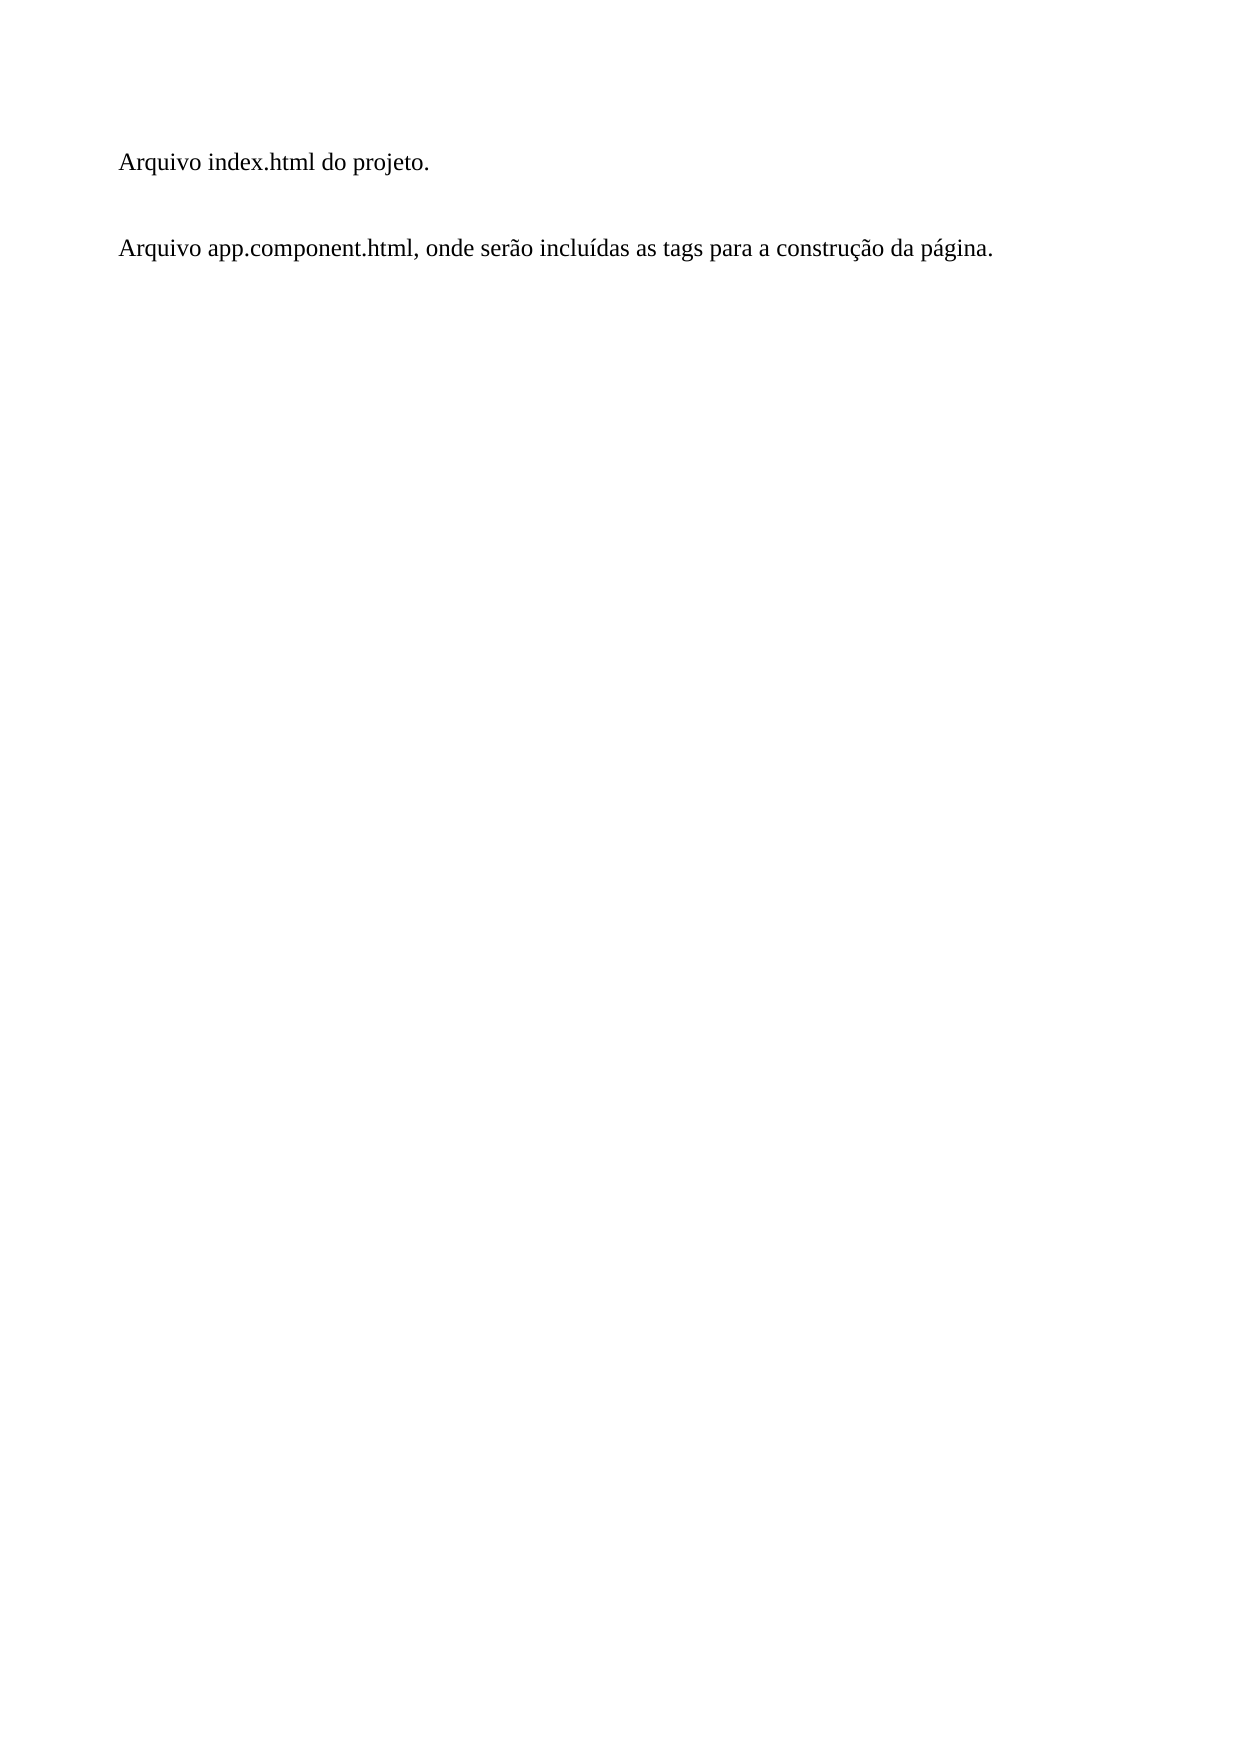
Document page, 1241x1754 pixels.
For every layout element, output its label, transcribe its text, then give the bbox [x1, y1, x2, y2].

text Arquivo app.component.html, onde serão incluídas as tags para a construção da página. [118, 233, 1122, 262]
text Arquivo index.html do projeto. [118, 147, 1122, 176]
